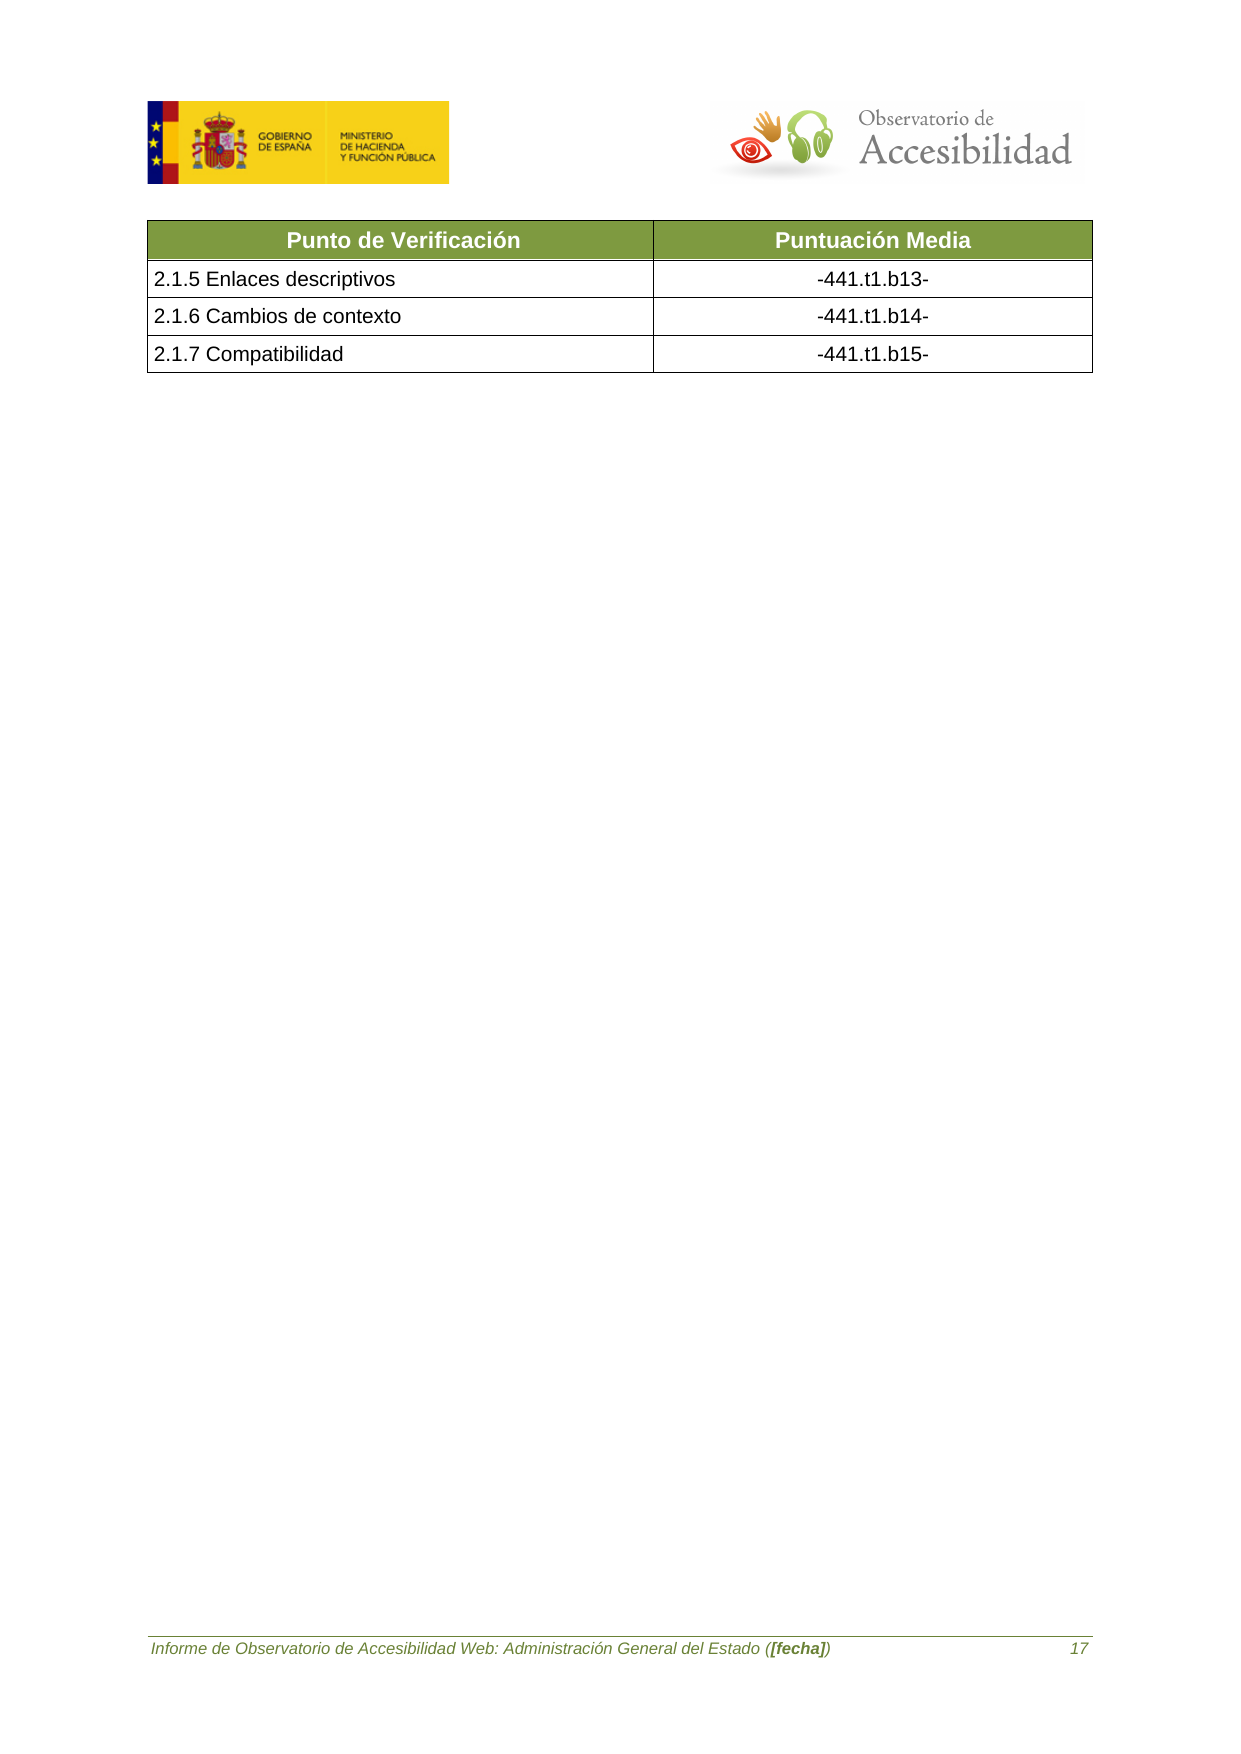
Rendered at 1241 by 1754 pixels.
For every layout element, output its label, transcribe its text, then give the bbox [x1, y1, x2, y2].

picture [710, 101, 1086, 184]
table_cell -441.t1.b13- [654, 261, 1092, 297]
table_header Puntuación Media [654, 221, 1092, 259]
table_cell 2.1.7 Compatibilidad [148, 336, 653, 372]
table_cell 2.1.6 Cambios de contexto [148, 298, 653, 334]
table_cell -441.t1.b14- [654, 298, 1092, 334]
table_cell 2.1.5 Enlaces descriptivos [148, 261, 653, 297]
table_header Punto de Verificación [148, 221, 653, 259]
picture [147, 101, 450, 184]
table_cell -441.t1.b15- [654, 336, 1092, 372]
